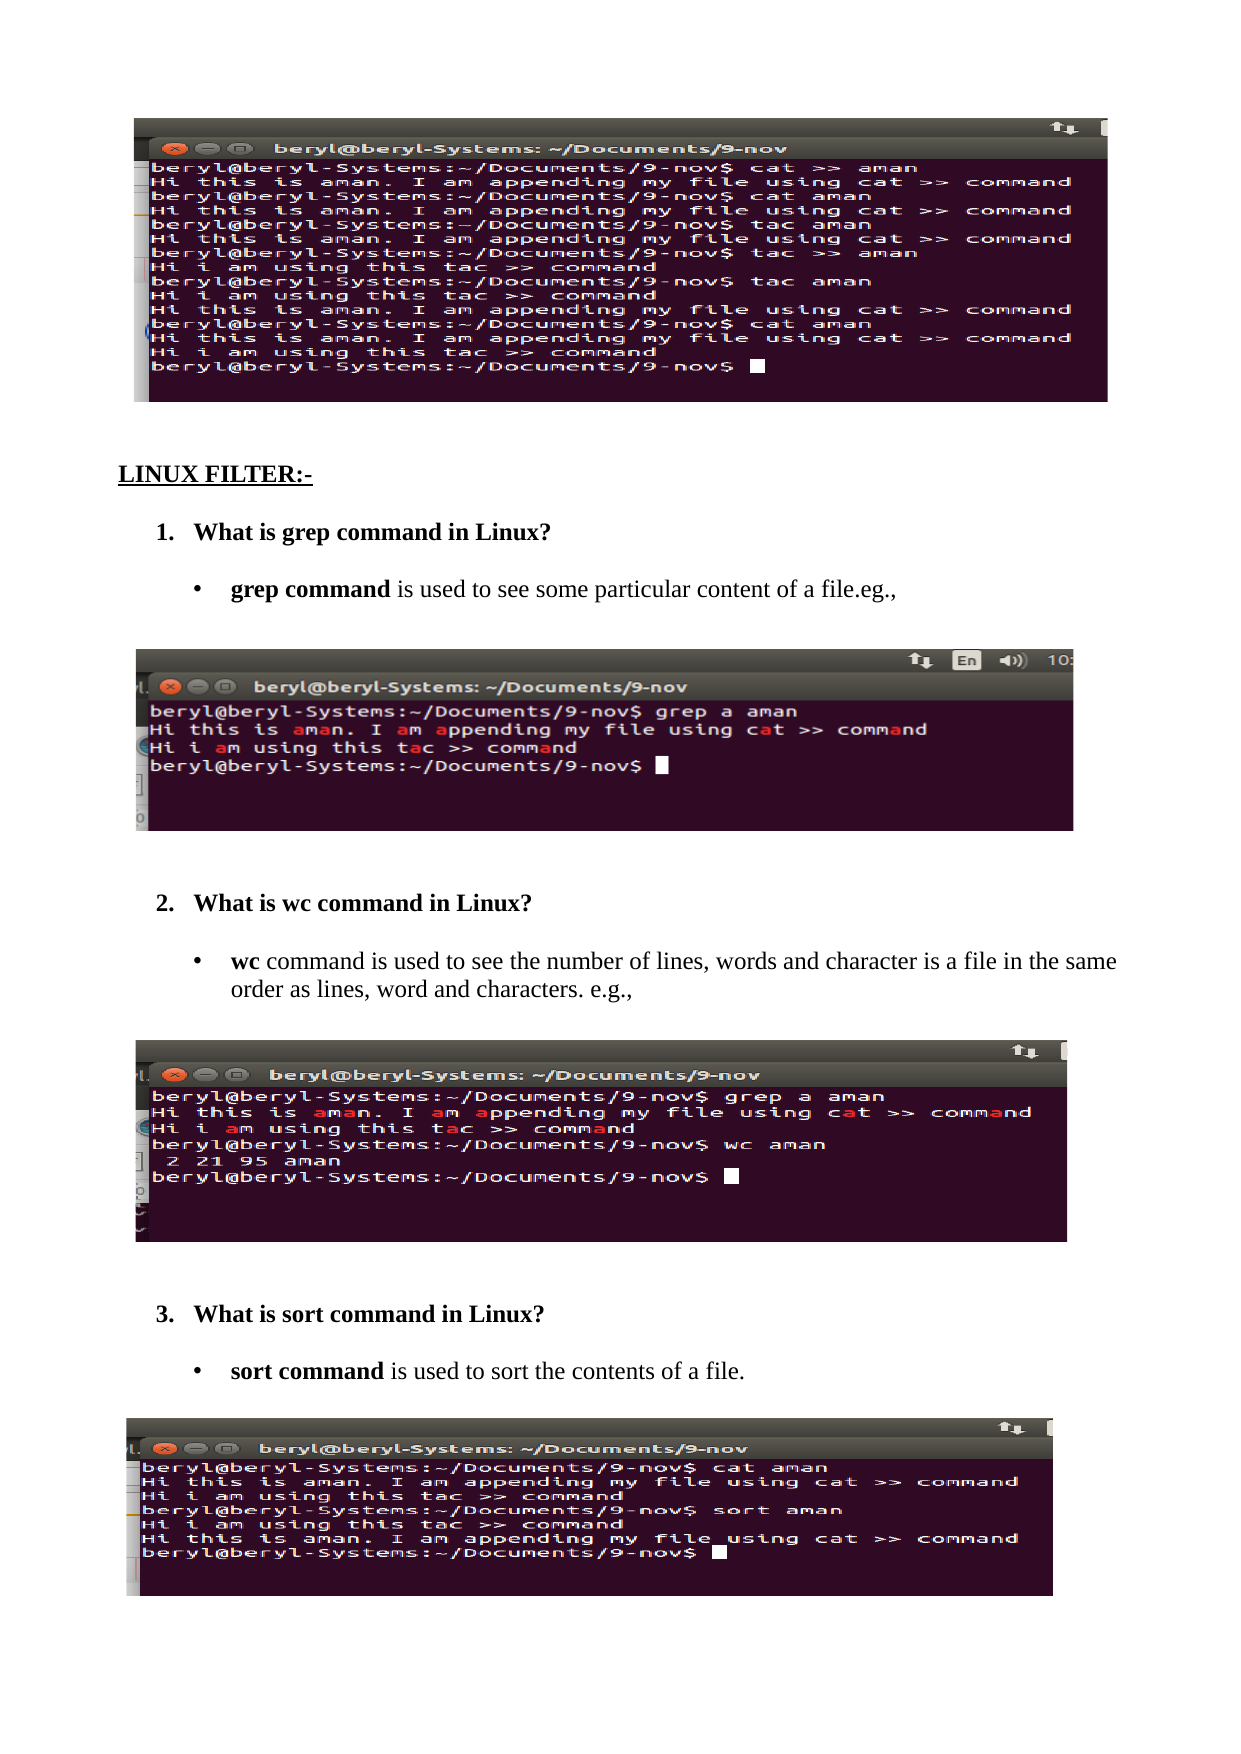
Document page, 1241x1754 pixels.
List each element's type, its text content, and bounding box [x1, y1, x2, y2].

list What is grep command in Linux? [156, 517, 1122, 546]
list sort command is used to sort the contents of a file. [193, 1356, 1122, 1385]
list What is wc command in Linux? [156, 888, 1122, 917]
text LINUX FILTER:- [118, 459, 1122, 488]
list wc command is used to see the number of lines, words and character is a file in the same order as lines, word and characters. e.g., [193, 946, 1122, 1003]
list What is sort command in Linux? [156, 1299, 1122, 1328]
list grep command is used to see some particular content of a file.eg., [193, 574, 1122, 603]
